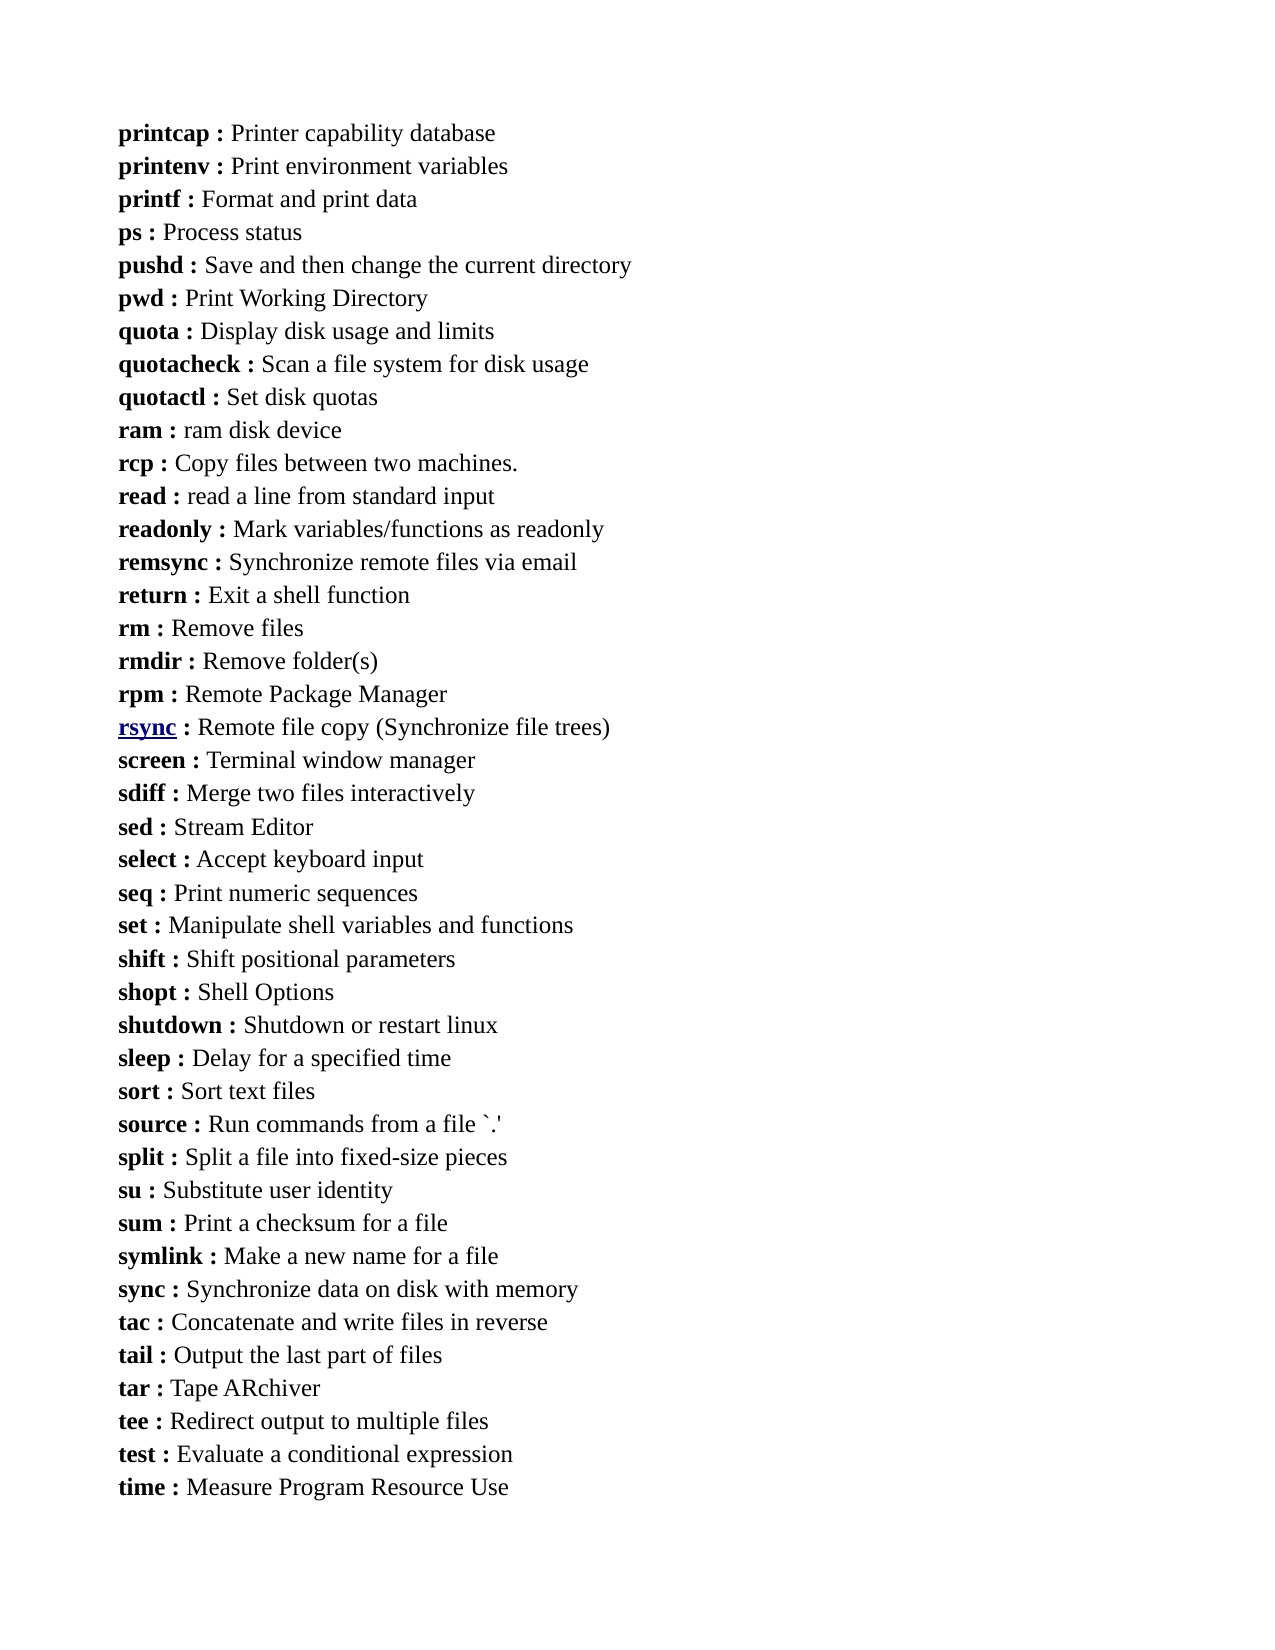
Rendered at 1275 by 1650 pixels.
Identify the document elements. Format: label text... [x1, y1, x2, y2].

text printcap : Printer capability database printenv : Print environment variables printf : Format and print data ps : Process status pushd : Save and then change the current directory pwd : Print Working Directory [118, 118, 1157, 312]
text screen : Terminal window manager sdiff : Merge two files interactively sed : Stream Editor select : Accept keyboard input seq : Print numeric sequences set : Manipulate shell variables and functions shift : Shift positional parameters shopt : Shell Options shutdown : Shutdown or restart linux sleep : Delay for a specified time sort : Sort text files source : Run commands from a file `.' split : Split a file into fixed-size pieces su : Substitute user identity sum : Print a checksum for a file symlink : Make a new name for a file sync : Synchronize data on disk with memory [118, 746, 1157, 1303]
text ram : ram disk device rcp : Copy files between two machines. read : read a line from standard input readonly : Mark variables/functions as readonly remsync : Synchronize remote files via email return : Exit a shell function rm : Remove files rmdir : Remove folder(s) rpm : Remote Package Manager rsync : Remote file copy (Synchronize file trees) [118, 415, 1157, 741]
text tac : Concatenate and write files in reverse tail : Output the last part of files tar : Tape ARchiver tee : Redirect output to multiple files test : Evaluate a conditional expression time : Measure Program Resource Use [118, 1307, 1157, 1501]
text quota : Display disk usage and limits quotacheck : Scan a file system for disk usage quotactl : Set disk quotas [118, 316, 1157, 411]
